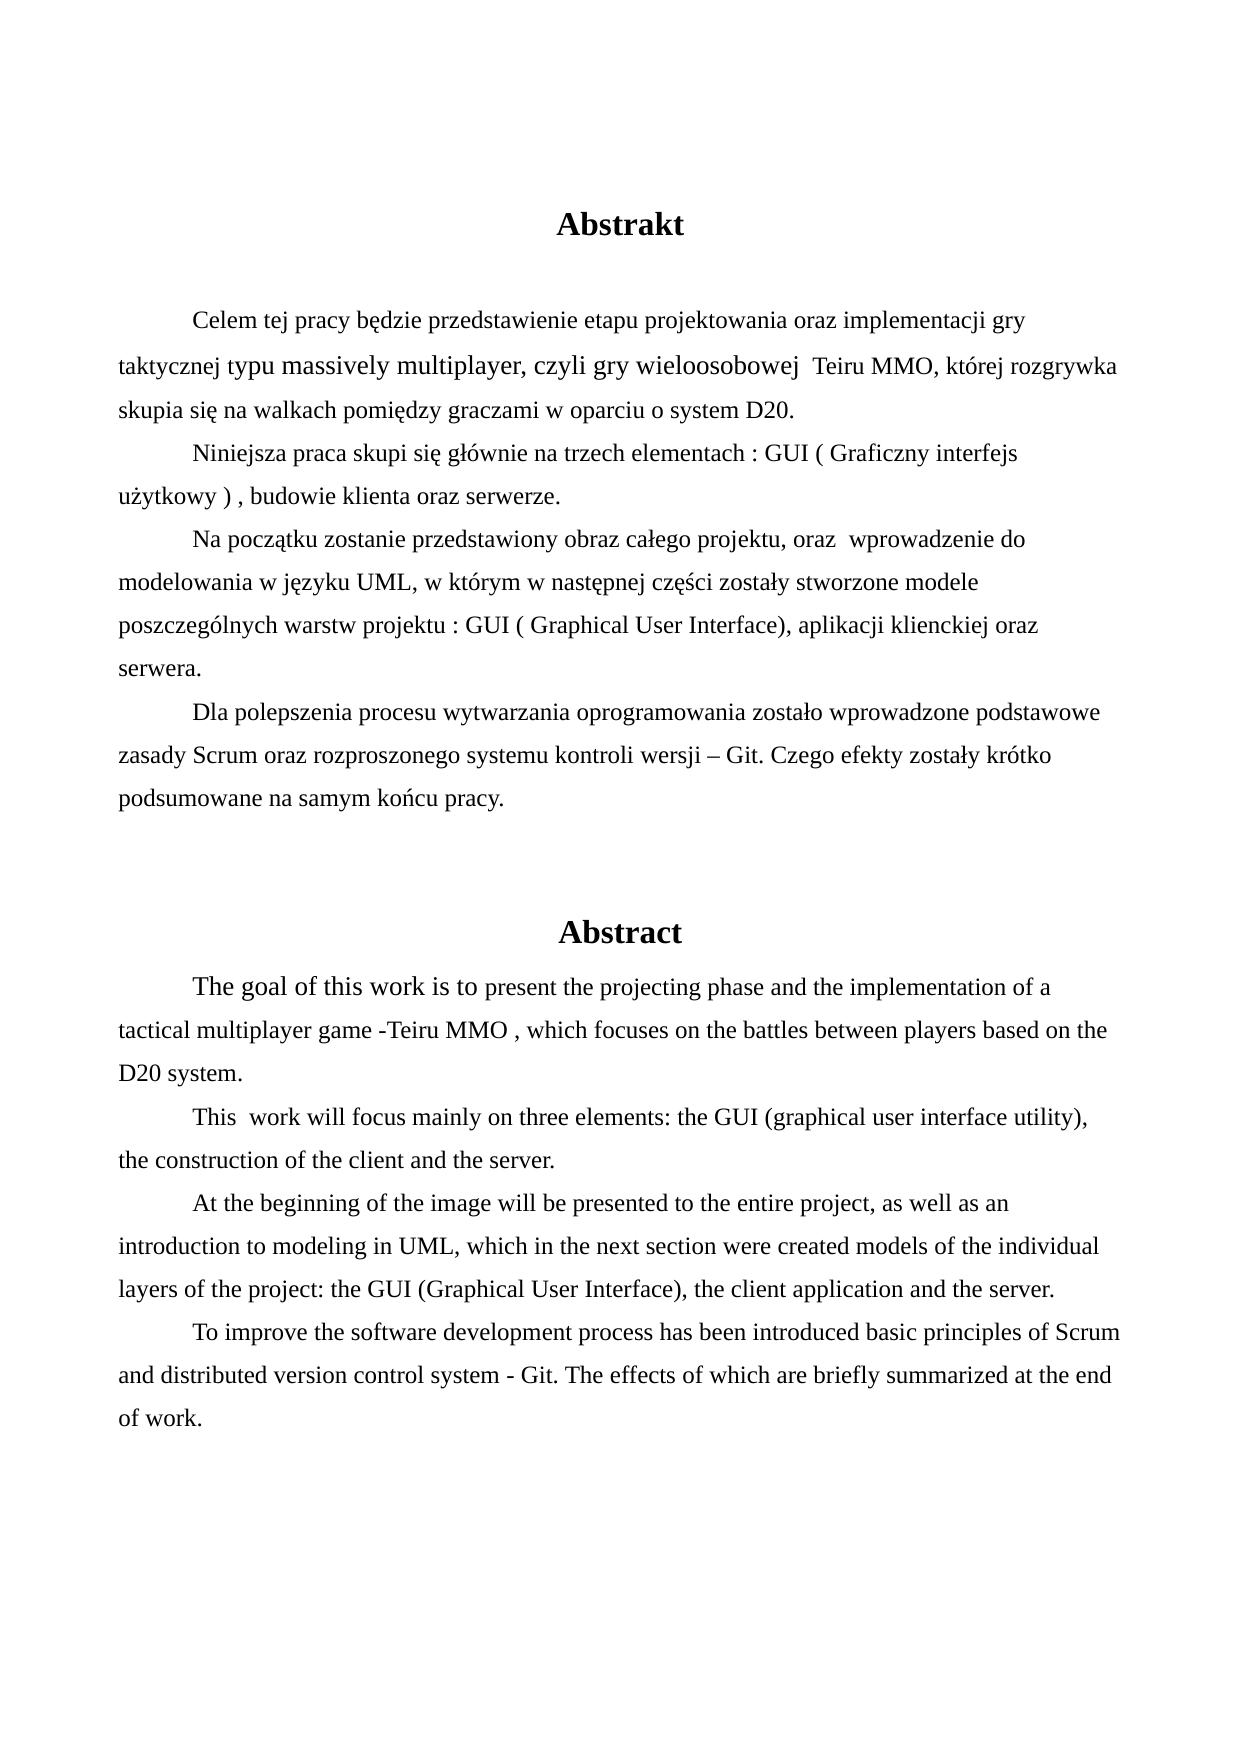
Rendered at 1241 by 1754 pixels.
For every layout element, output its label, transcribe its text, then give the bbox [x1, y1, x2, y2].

text Celem tej pracy będzie przedstawienie etapu projektowania oraz implementacji gry taktycznej typu massively multiplayer, czyli gry wieloosobowej Teiru MMO, której rozgrywka skupia się na walkach pomiędzy graczami w oparciu o system D20. [118, 305, 1122, 423]
text Abstrakt [118, 204, 1122, 243]
text Abstract [118, 912, 1122, 951]
text Niniejsza praca skupi się głównie na trzech elementach : GUI ( Graficzny interfejs użytkowy ) , budowie klienta oraz serwerze. [118, 438, 1122, 510]
text Dla polepszenia procesu wytwarzania oprogramowania zostało wprowadzone podstawowe zasady Scrum oraz rozproszonego systemu kontroli wersji – Git. Czego efekty zostały krótko podsumowane na samym końcu pracy. [118, 697, 1122, 812]
text The goal of this work is to present the projecting phase and the implementation of a tactical multiplayer game -Teiru MMO , which focuses on the battles between players based on the D20 system. [118, 970, 1122, 1087]
text This work will focus mainly on three elements: the GUI (graphical user interface utility), the construction of the client and the server. [118, 1102, 1122, 1173]
text Na początku zostanie przedstawiony obraz całego projektu, oraz wprowadzenie do modelowania w języku UML, w którym w następnej części zostały stworzone modele poszczególnych warstw projektu : GUI ( Graphical User Interface), aplikacji klienckiej oraz serwera. [118, 524, 1122, 682]
text At the beginning of the image will be presented to the entire project, as well as an introduction to modeling in UML, which in the next section were created models of the individual layers of the project: the GUI (Graphical User Interface), the client application and the server. [118, 1188, 1122, 1303]
text To improve the software development process has been introduced basic principles of Scrum and distributed version control system - Git. The effects of which are briefly summarized at the end of work. [118, 1317, 1122, 1432]
